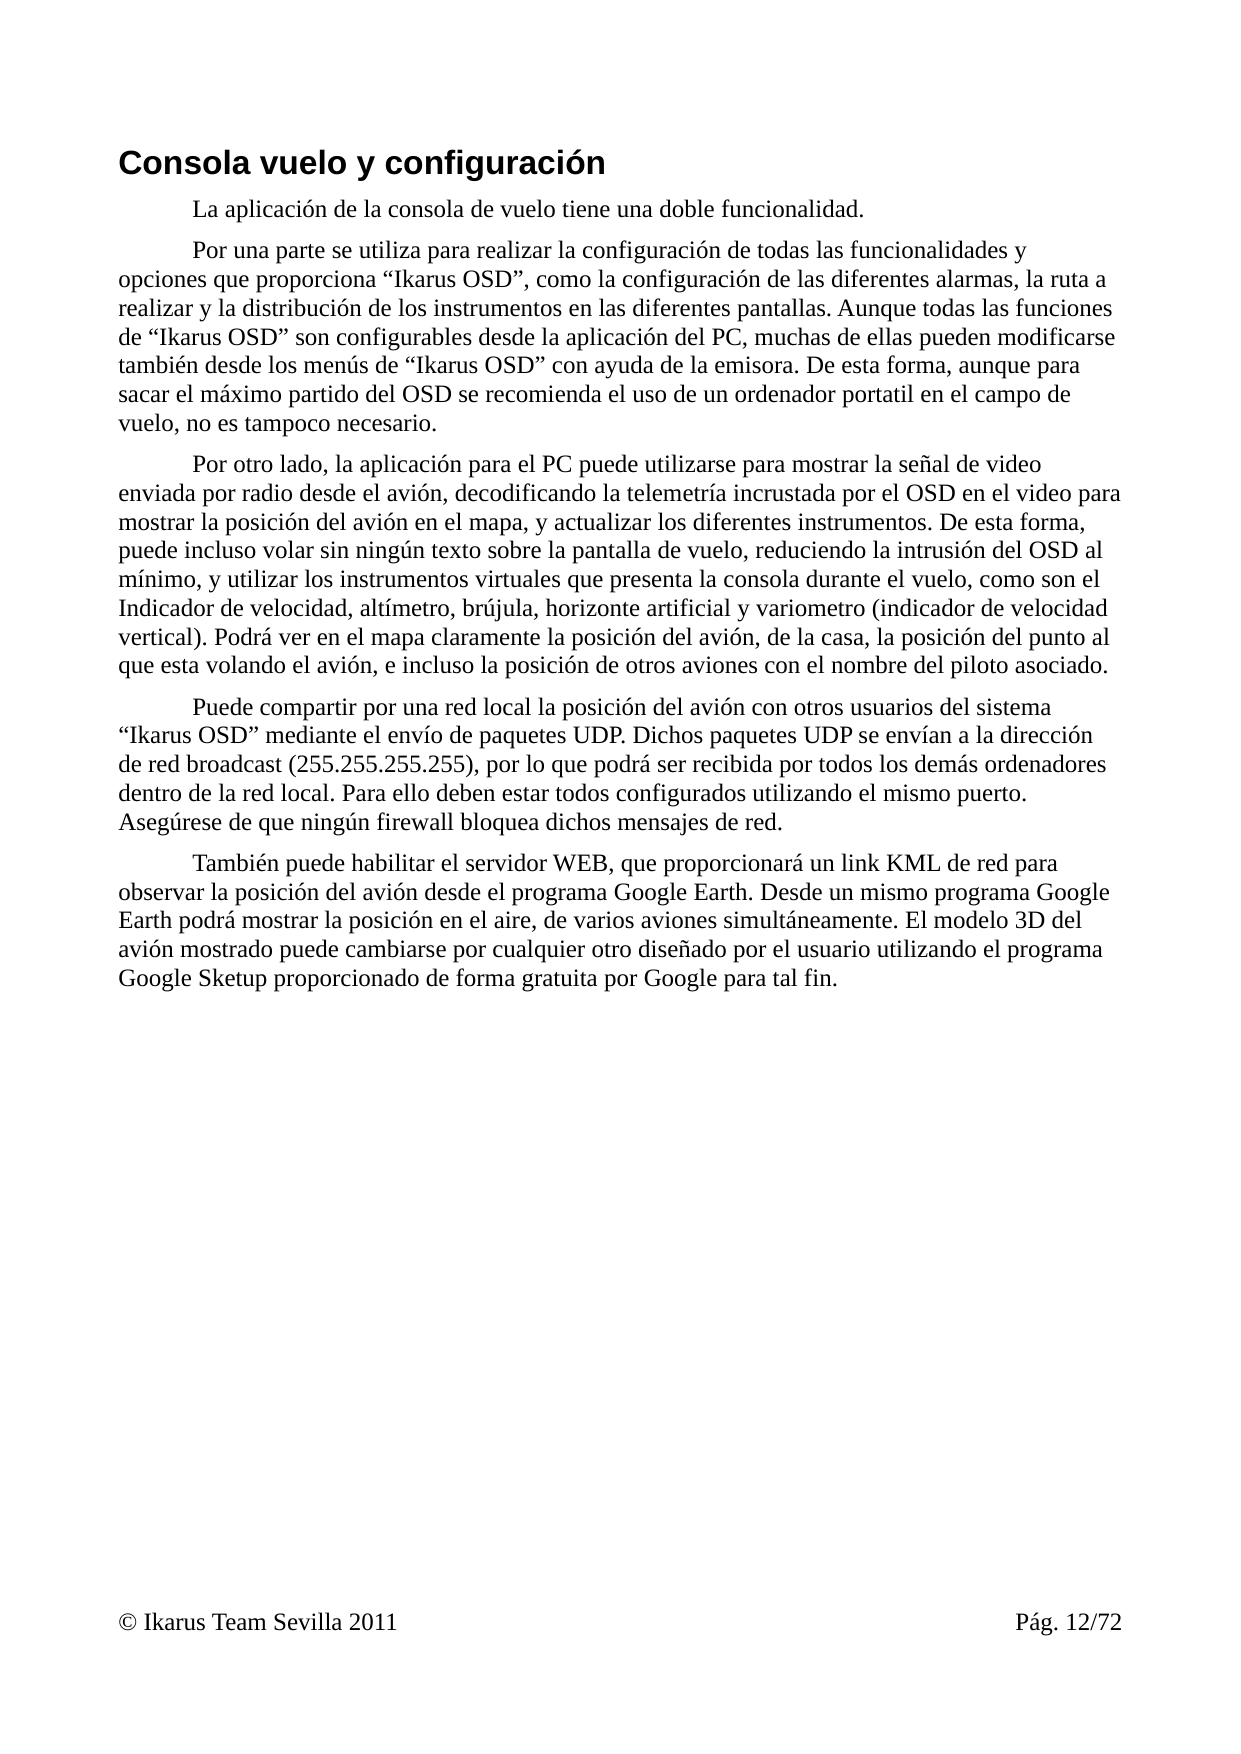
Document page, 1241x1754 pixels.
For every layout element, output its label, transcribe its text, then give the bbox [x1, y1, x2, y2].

text Puede compartir por una red local la posición del avión con otros usuarios del sistema “Ikarus OSD” mediante el envío de paquetes UDP. Dichos paquetes UDP se envían a la dirección de red broadcast (255.255.255.255), por lo que podrá ser recibida por todos los demás ordenadores dentro de la red local. Para ello deben estar todos configurados utilizando el mismo puerto. Asegúrese de que ningún firewall bloquea dichos mensajes de red. [118, 692, 1122, 836]
text Por otro lado, la aplicación para el PC puede utilizarse para mostrar la señal de video enviada por radio desde el avión, decodificando la telemetría incrustada por el OSD en el video para mostrar la posición del avión en el mapa, y actualizar los diferentes instrumentos. De esta forma, puede incluso volar sin ningún texto sobre la pantalla de vuelo, reduciendo la intrusión del OSD al mínimo, y utilizar los instrumentos virtuales que presenta la consola durante el vuelo, como son el Indicador de velocidad, altímetro, brújula, horizonte artificial y variometro (indicador de velocidad vertical). Podrá ver en el mapa claramente la posición del avión, de la casa, la posición del punto al que esta volando el avión, e incluso la posición de otros aviones con el nombre del piloto asociado. [118, 449, 1122, 679]
subtitle Consola vuelo y configuración [118, 143, 1122, 182]
text Por una parte se utiliza para realizar la configuración de todas las funcionalidades y opciones que proporciona “Ikarus OSD”, como la configuración de las diferentes alarmas, la ruta a realizar y la distribución de los instrumentos en las diferentes pantallas. Aunque todas las funciones de “Ikarus OSD” son configurables desde la aplicación del PC, muchas de ellas pueden modificarse también desde los menús de “Ikarus OSD” con ayuda de la emisora. De esta forma, aunque para sacar el máximo partido del OSD se recomienda el uso de un ordenador portatil en el campo de vuelo, no es tampoco necesario. [118, 236, 1122, 437]
text La aplicación de la consola de vuelo tiene una doble funcionalidad. [118, 194, 1122, 223]
text También puede habilitar el servidor WEB, que proporcionará un link KML de red para observar la posición del avión desde el programa Google Earth. Desde un mismo programa Google Earth podrá mostrar la posición en el aire, de varios aviones simultáneamente. El modelo 3D del avión mostrado puede cambiarse por cualquier otro diseñado por el usuario utilizando el programa Google Sketup proporcionado de forma gratuita por Google para tal fin. [118, 848, 1122, 992]
